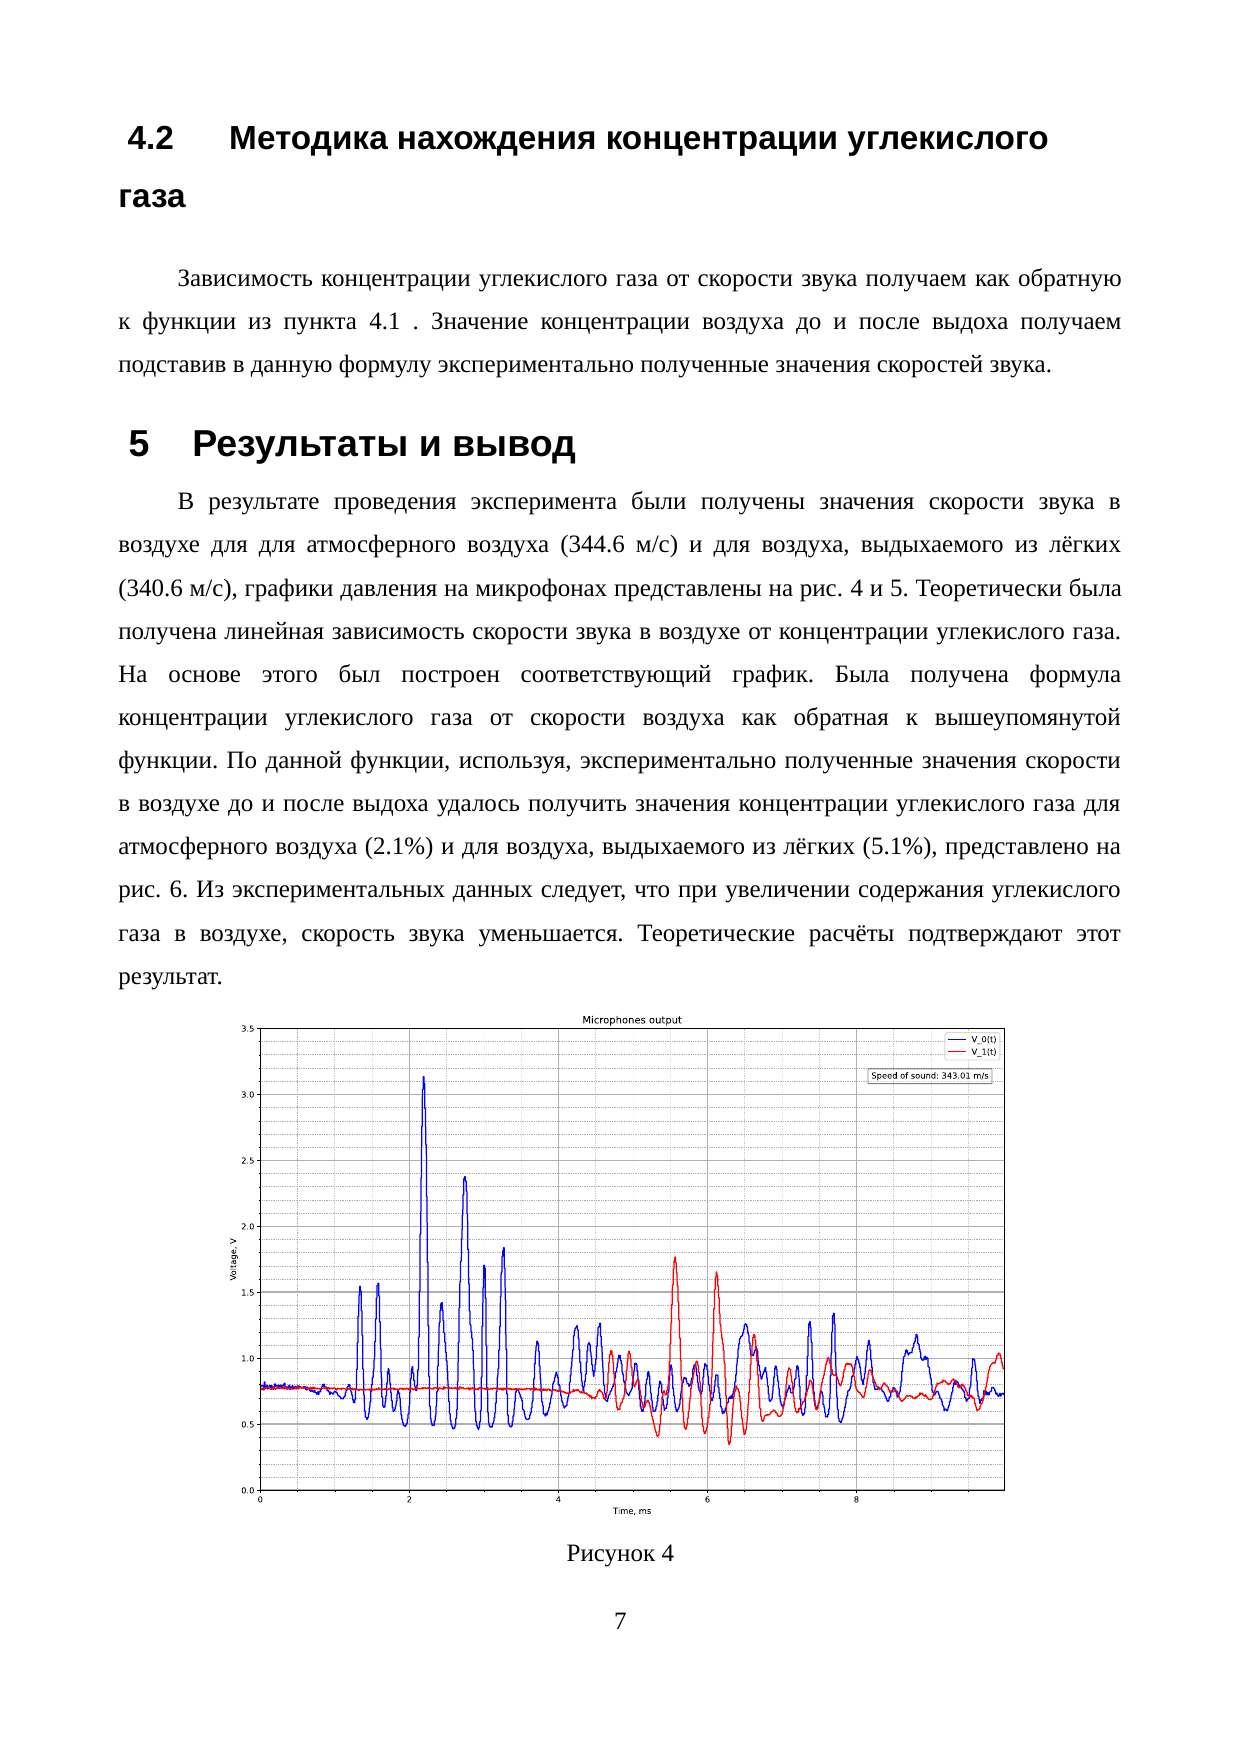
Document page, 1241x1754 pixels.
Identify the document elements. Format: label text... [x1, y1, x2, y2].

text Зависимость концентрации углекислого газа от скорости звука получаем как обратную к функции из пункта 4.1 . Значение концентрации воздуха до и после выдоха получаем подставив в данную формулу экспериментально полученные значения скоростей звука. [118, 263, 1122, 378]
subtitle Результаты и вывод [118, 422, 1122, 465]
text Рисунок 4 [118, 1538, 1122, 1567]
text В результате проведения эксперимента были получены значения скорости звука в воздухе для для атмосферного воздуха (344.6 м/с) и для воздуха, выдыхаемого из лёгких (340.6 м/с), графики давления на микрофонах представлены на рис. 4 и 5. Теоретически была получена линейная зависимость скорости звука в воздухе от концентрации углекислого газа. На основе этого был построен соответствующий график. Была получена формула концентрации углекислого газа от скорости воздуха как обратная к вышеупомянутой функции. По данной функции, используя, экспериментально полученные значения скорости в воздухе до и после выдоха удалось получить значения концентрации углекислого газа для атмосферного воздуха (2.1%) и для воздуха, выдыхаемого из лёгких (5.1%), представлено на рис. 6. Из экспериментальных данных следует, что при увеличении содержания углекислого газа в воздухе, скорость звука уменьшается. Теоретические расчёты подтверждают этот результат. [118, 486, 1122, 989]
subtitle Методика нахождения концентрации углекислого газа [118, 118, 1122, 214]
